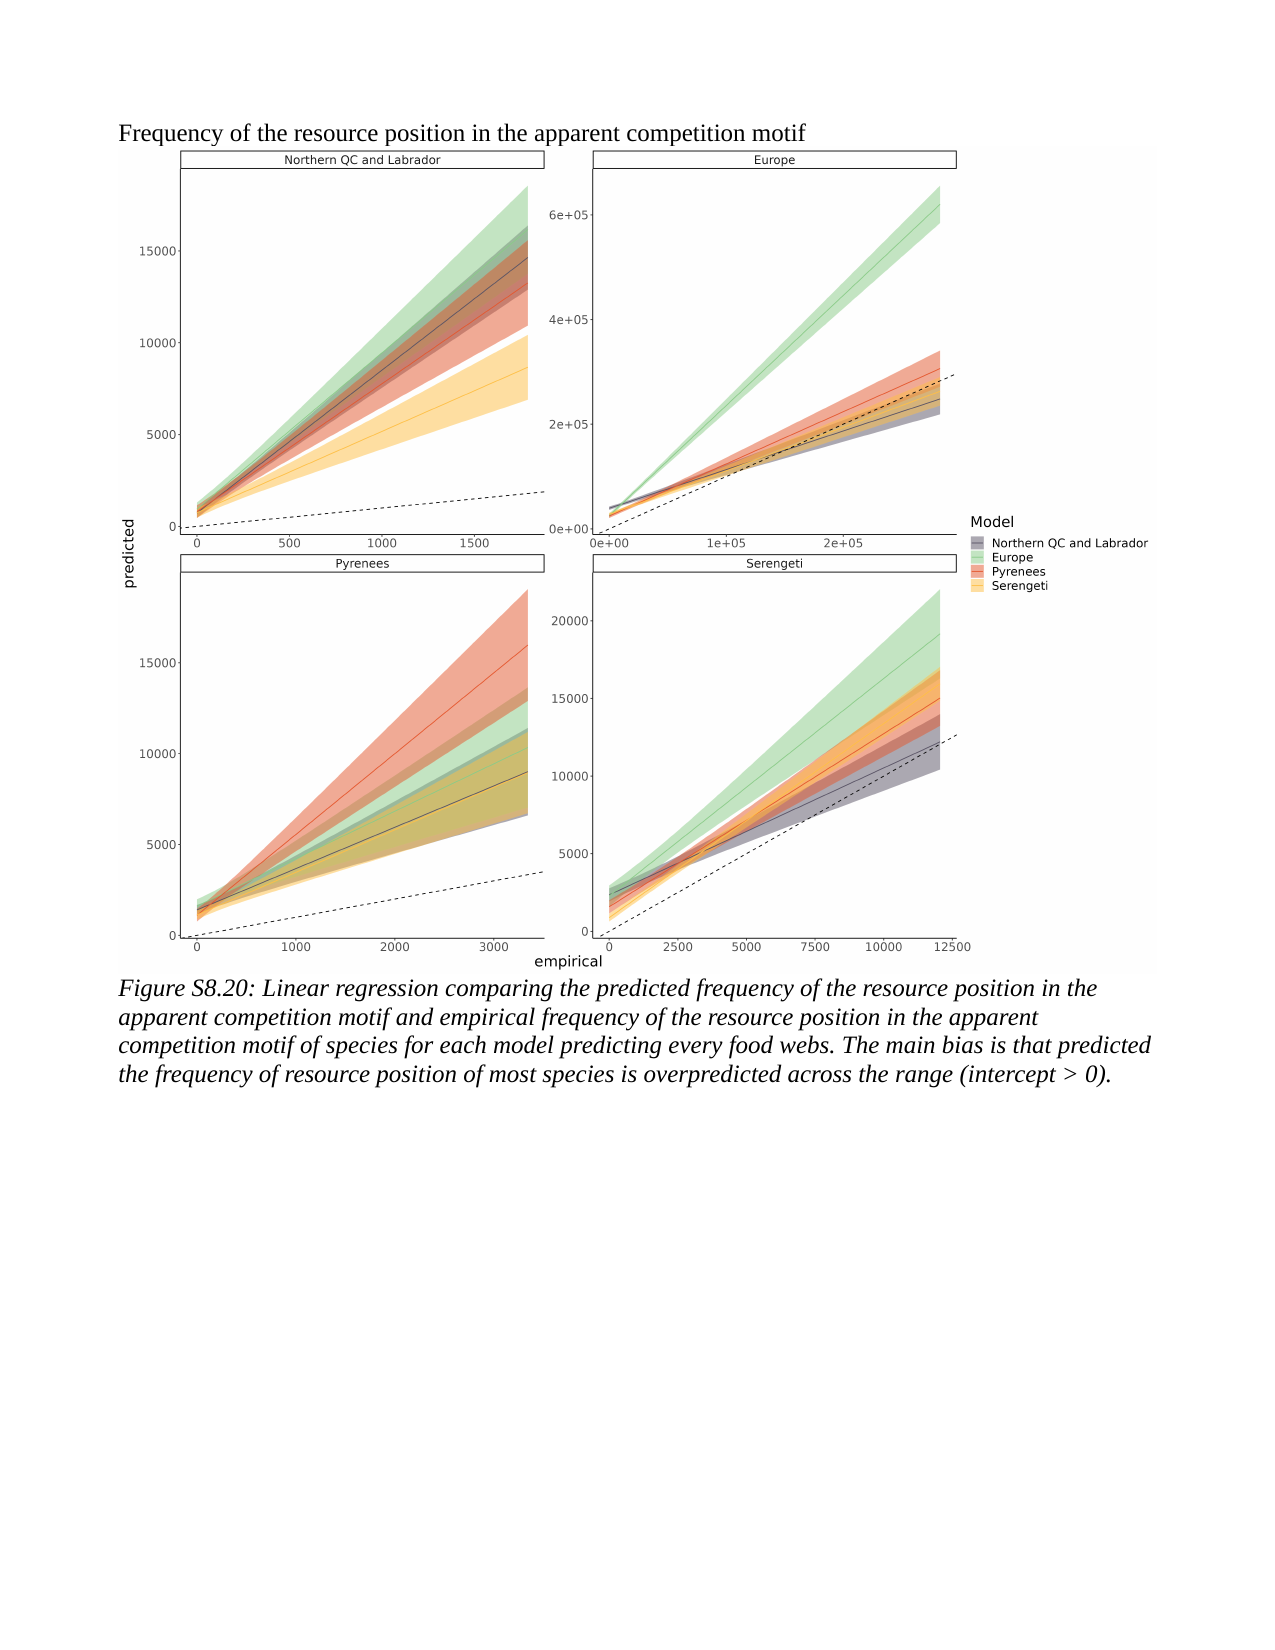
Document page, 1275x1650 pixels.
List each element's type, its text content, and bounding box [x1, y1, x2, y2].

text Frequency of the resource position in the apparent competition motif [118, 118, 1157, 146]
text Figure S8.20: Linear regression comparing the predicted frequency of the resource position in the apparent competition motif and empirical frequency of the resource position in the apparent competition motif of species for each model predicting every food webs. The main bias is that predicted the frequency of resource position of most species is overpredicted across the range (intercept > 0). [118, 974, 1157, 1088]
picture [118, 146, 1157, 974]
